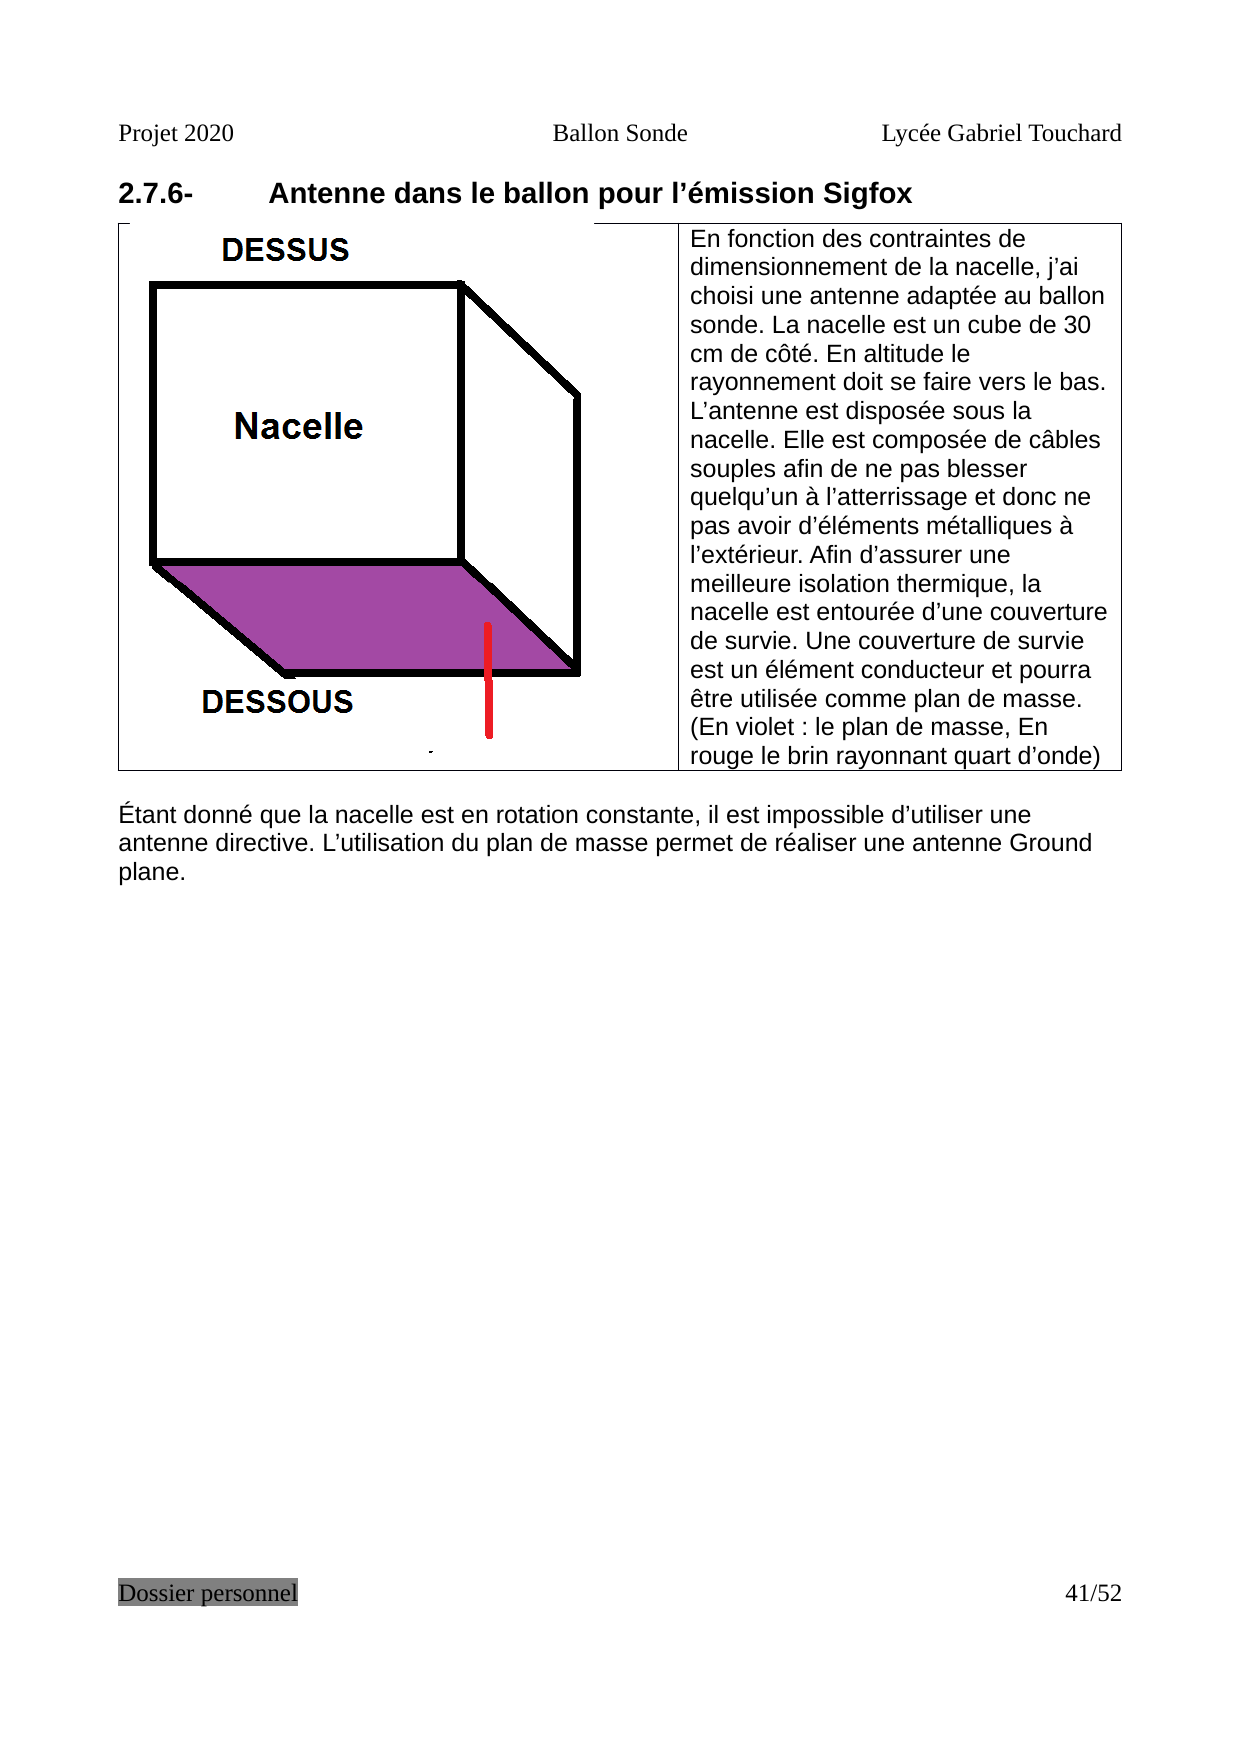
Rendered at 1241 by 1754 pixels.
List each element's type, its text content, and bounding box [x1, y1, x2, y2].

subtitle Antenne dans le ballon pour l’émission Sigfox [118, 176, 1122, 210]
table_header En fonction des contraintes de dimensionnement de la nacelle, j’ai choisi une antenne adaptée au ballon sonde. La nacelle est un cube de 30 cm de côté. En altitude le rayonnement doit se faire vers le bas. L’antenne est disposée sous la nacelle. Elle est composée de câbles souples afin de ne pas blesser quelqu’un à l’atterrissage et donc ne pas avoir d’éléments métalliques à l’extérieur. Afin d’assurer une meilleure isolation thermique, la nacelle est entourée d’une couverture de survie. Une couverture de survie est un élément conducteur et pourra être utilisée comme plan de masse. (En violet : le plan de masse, En rouge le brin rayonnant quart d’onde) [679, 224, 1121, 770]
text Étant donné que la nacelle est en rotation constante, il est impossible d’utiliser une antenne directive. L’utilisation du plan de masse permet de réaliser une antenne Ground plane. [118, 800, 1122, 886]
table_header [119, 224, 678, 770]
